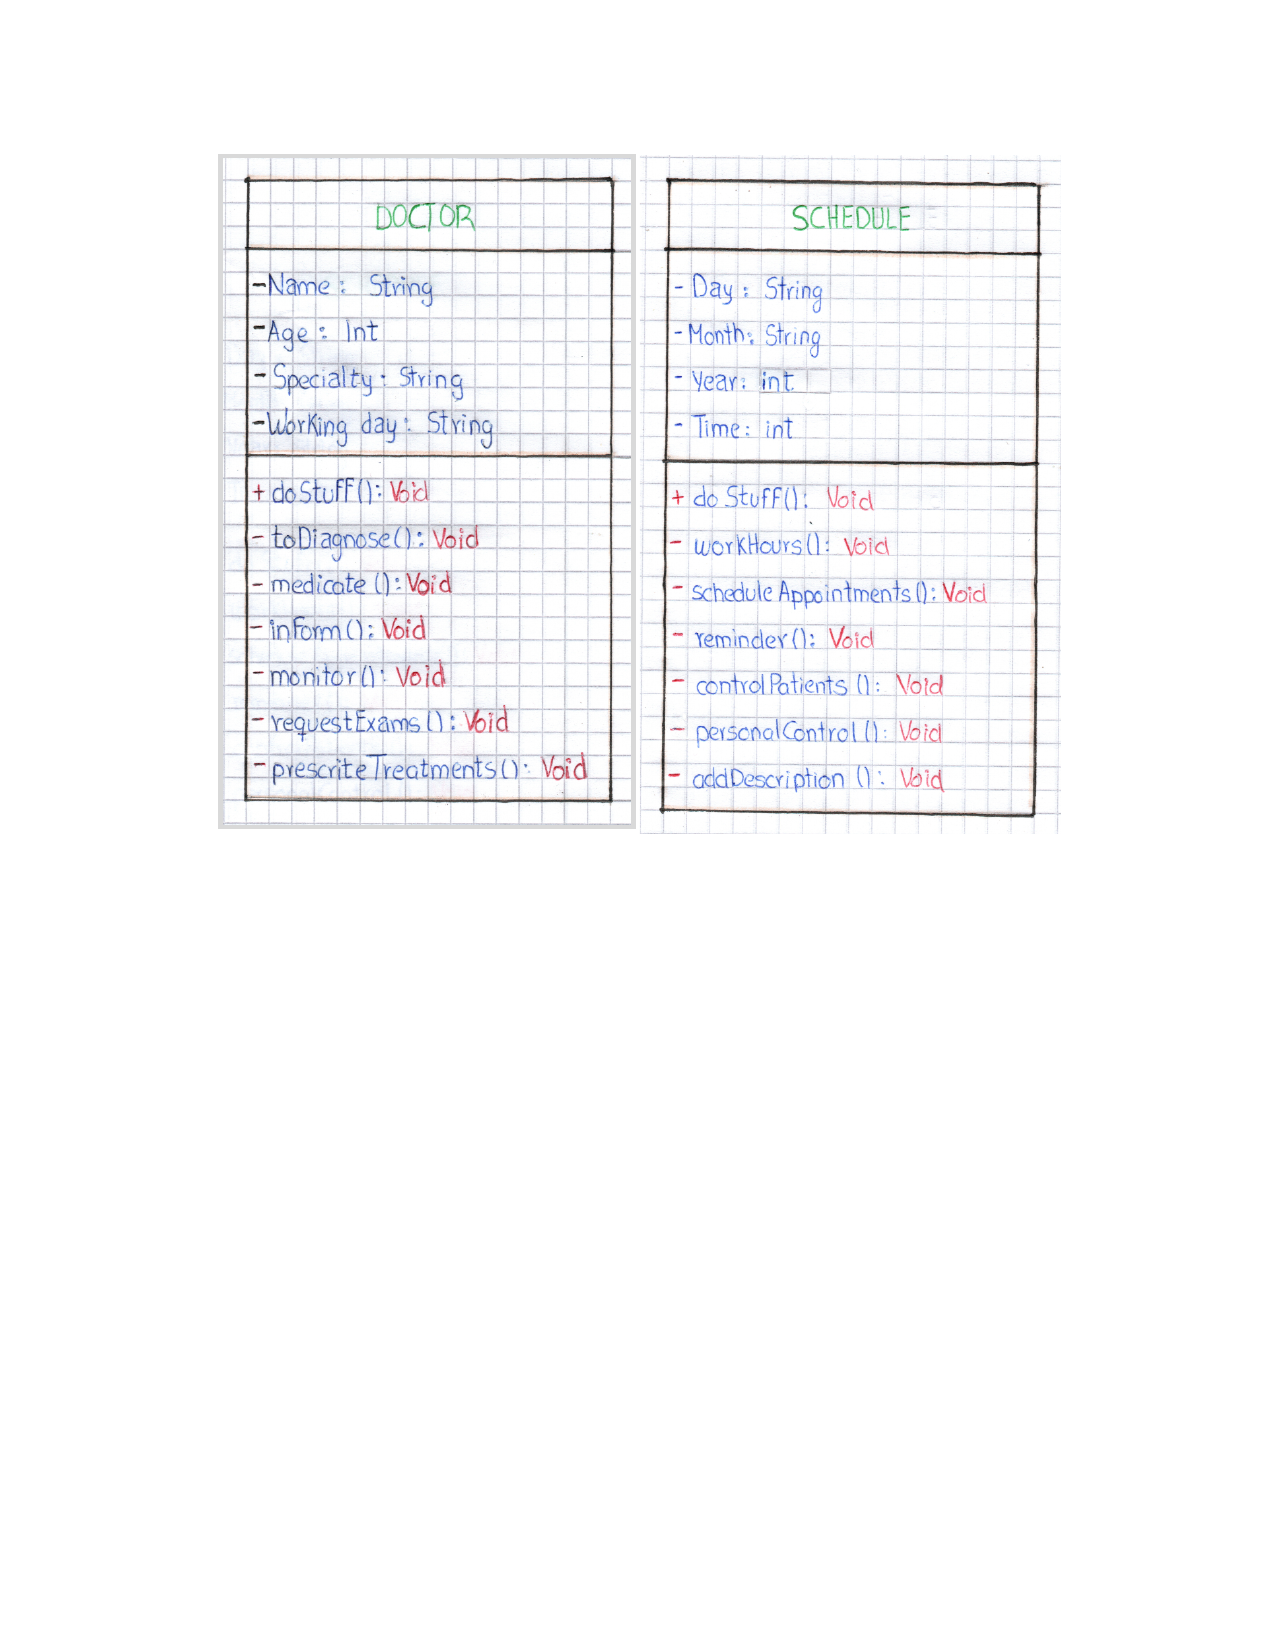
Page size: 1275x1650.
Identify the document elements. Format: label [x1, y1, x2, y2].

picture [639, 155, 1052, 556]
picture [223, 158, 631, 421]
